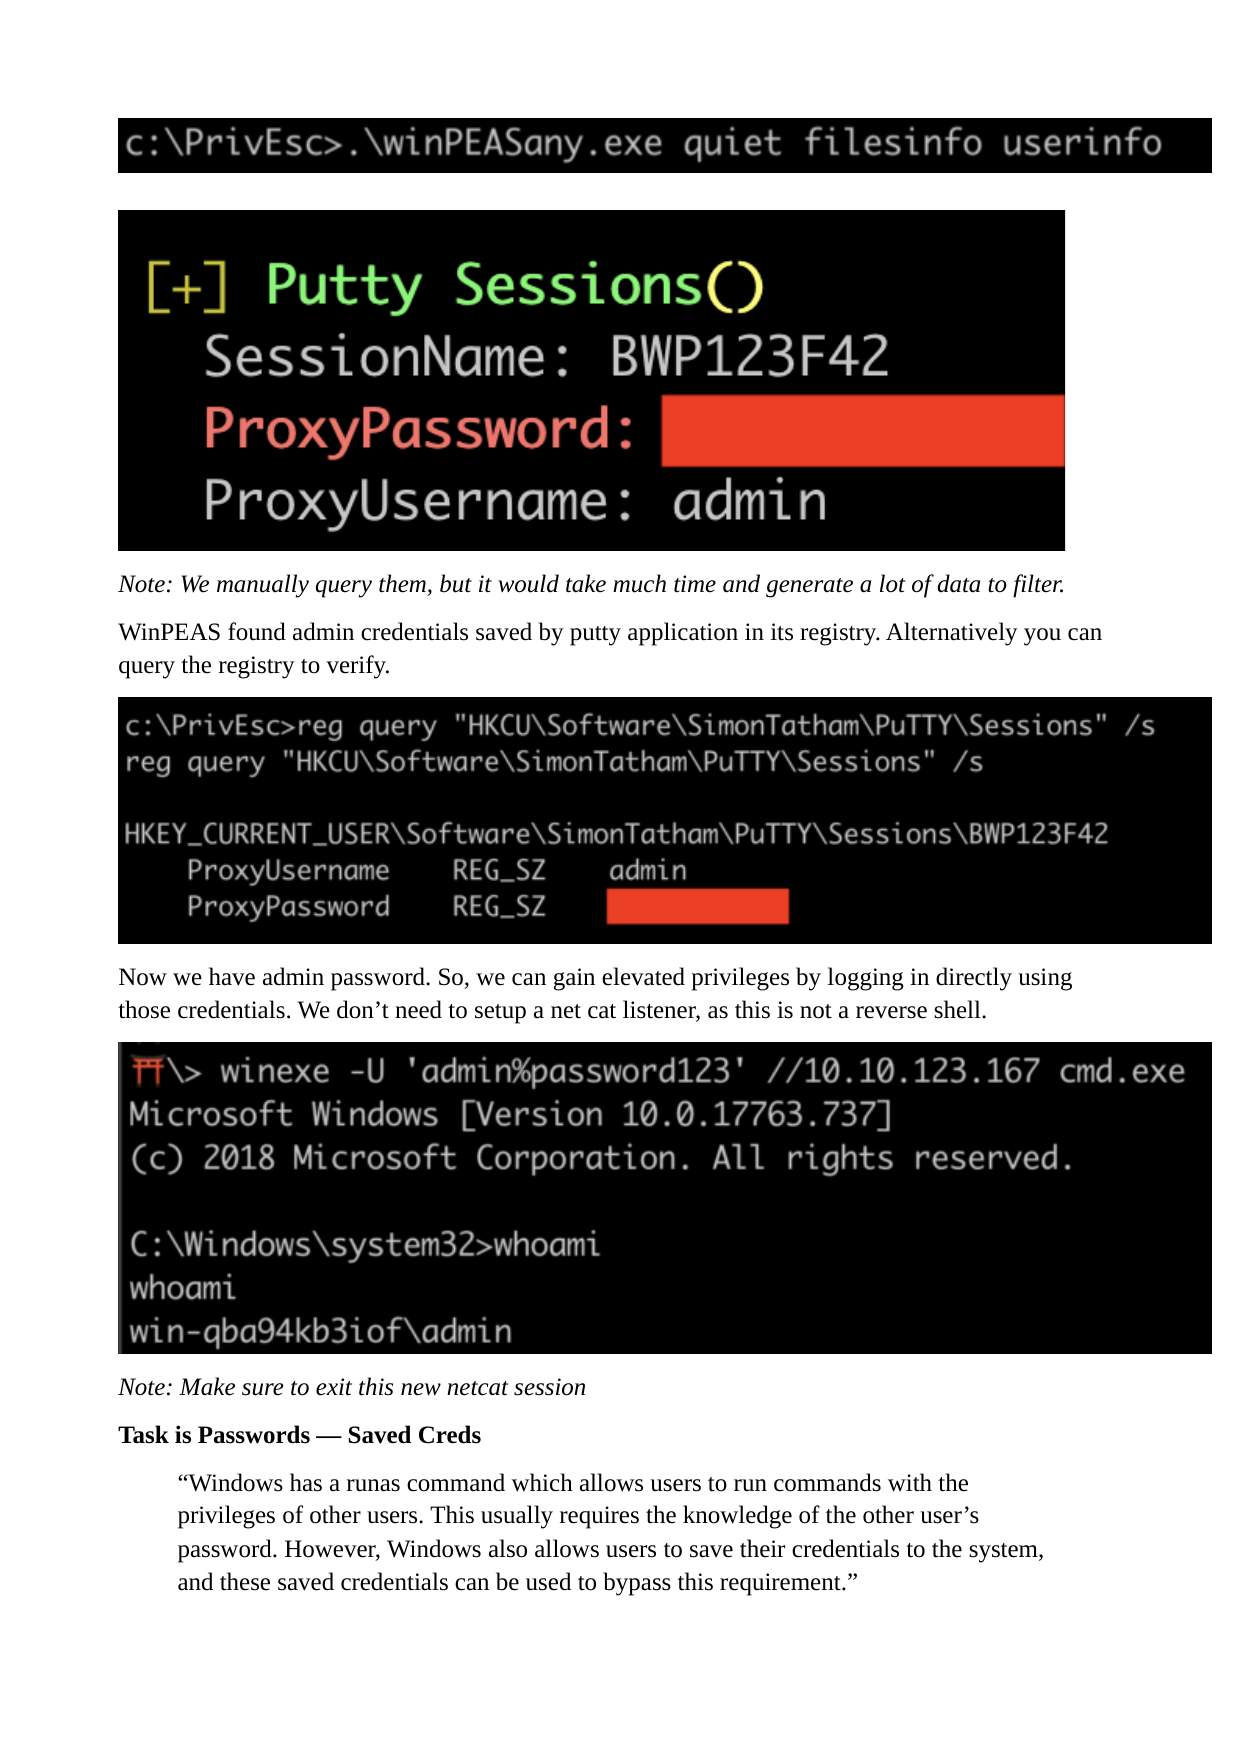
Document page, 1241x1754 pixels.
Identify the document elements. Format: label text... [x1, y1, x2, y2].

text Now we have admin password. So, we can gain elevated privileges by logging in directly using those credentials. We don’t need to setup a net cat listener, as this is not a reverse shell. [118, 962, 1122, 1024]
picture [118, 118, 1212, 173]
picture [118, 697, 1212, 944]
picture [118, 210, 1065, 551]
text Task is Passwords — Saved Creds [118, 1420, 1122, 1449]
text WinPEAS found admin credentials saved by putty application in its registry. Alternatively you can query the registry to verify. [118, 617, 1122, 679]
text Note: We manually query them, but it would take much time and generate a lot of data to filter. [118, 569, 1122, 598]
picture [118, 1042, 1212, 1354]
text Note: Make sure to exit this new netcat session [118, 1372, 1122, 1401]
text “Windows has a runas command which allows users to run commands with the privileges of other users. This usually requires the knowledge of the other user’s password. However, Windows also allows users to save their credentials to the system, and these saved credentials can be used to bypass this requirement.” [177, 1468, 1063, 1595]
